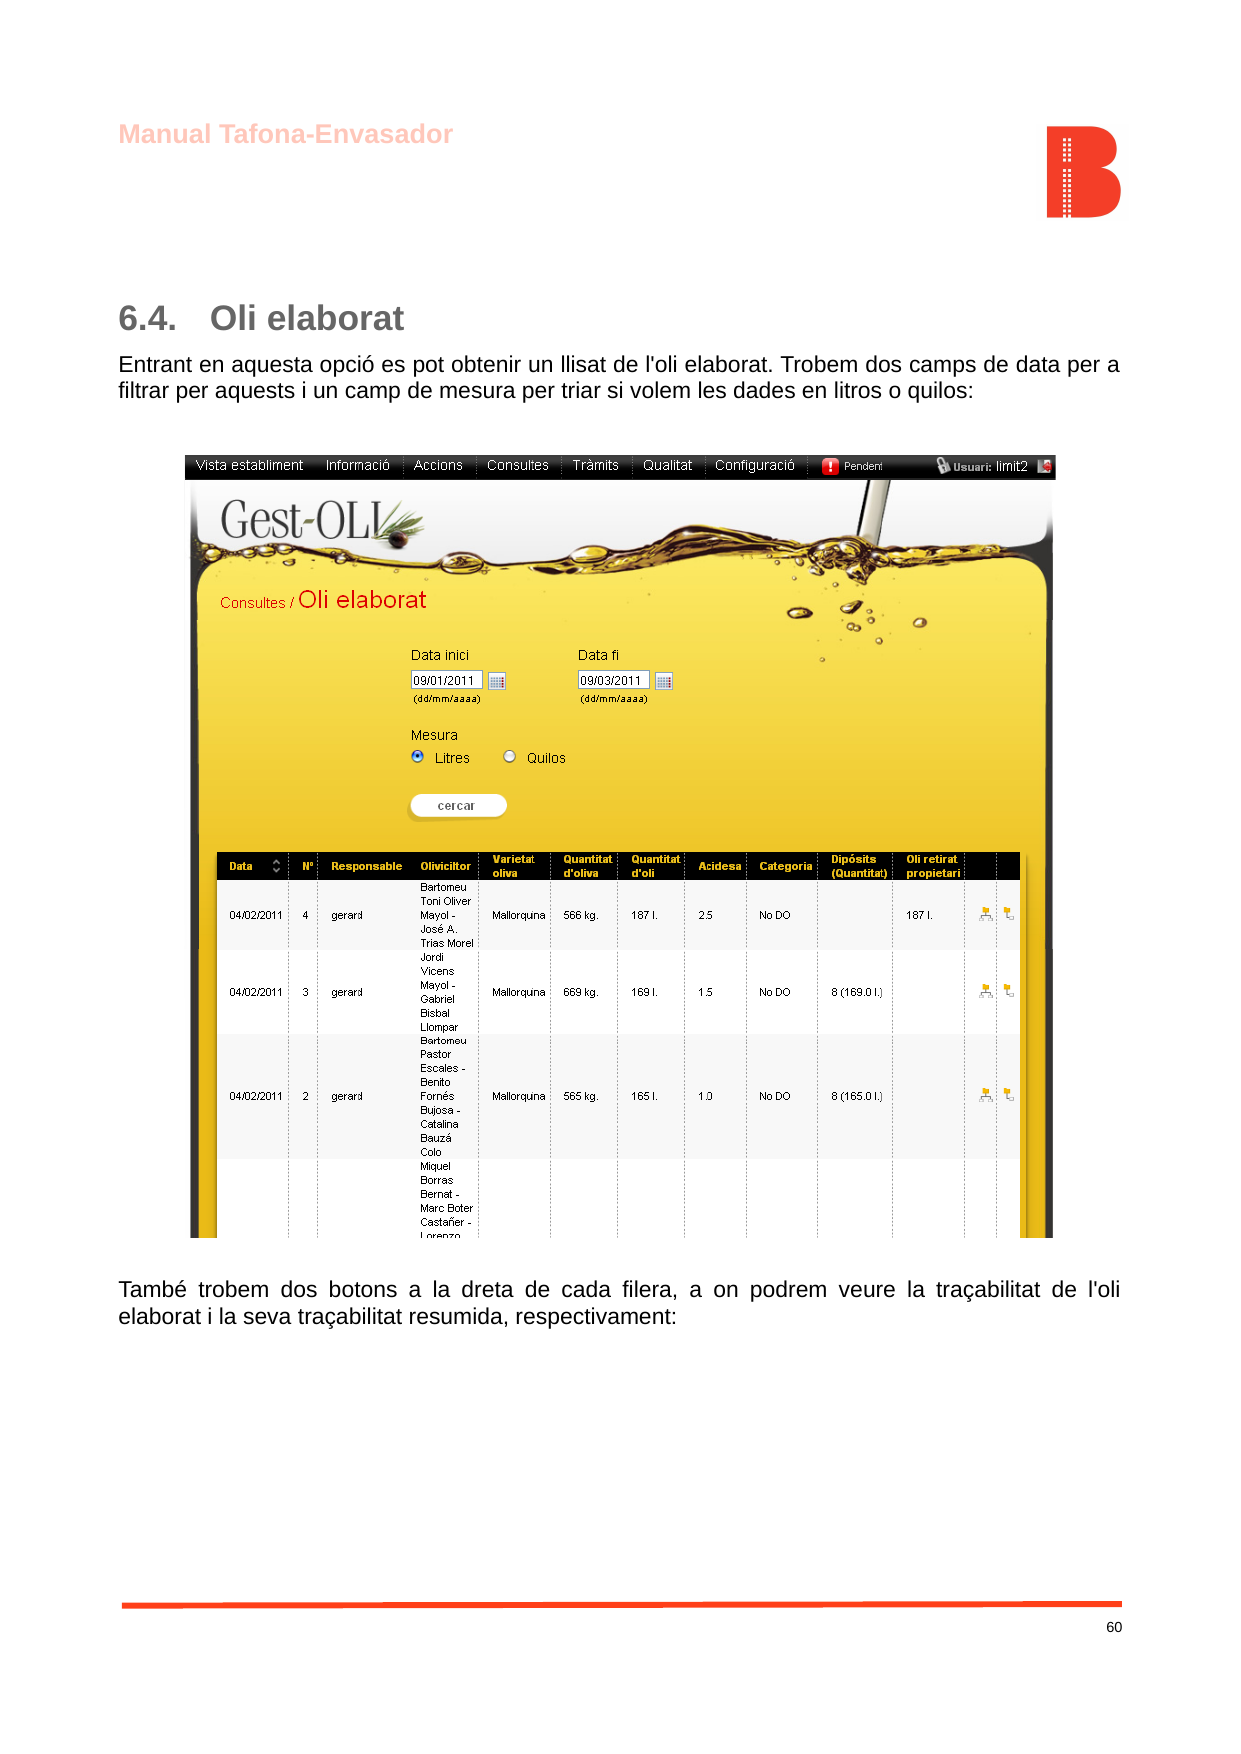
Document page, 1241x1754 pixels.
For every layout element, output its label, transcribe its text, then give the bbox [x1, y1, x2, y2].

picture [184, 455, 1056, 1238]
text També trobem dos botons a la dreta de cada filera, a on podrem veure la traçabilitat de l'oli elaborat i la seva traçabilitat resumida, respectivament: [118, 1276, 1122, 1329]
text Entrant en aquesta opció es pot obtenir un llisat de l'oli elaborat. Trobem dos camps de data per a filtrar per aquests i un camp de mesura per triar si volem les dades en litros o quilos: [118, 351, 1122, 403]
picture [1036, 124, 1130, 221]
subtitle Oli elaborat [118, 298, 1122, 338]
